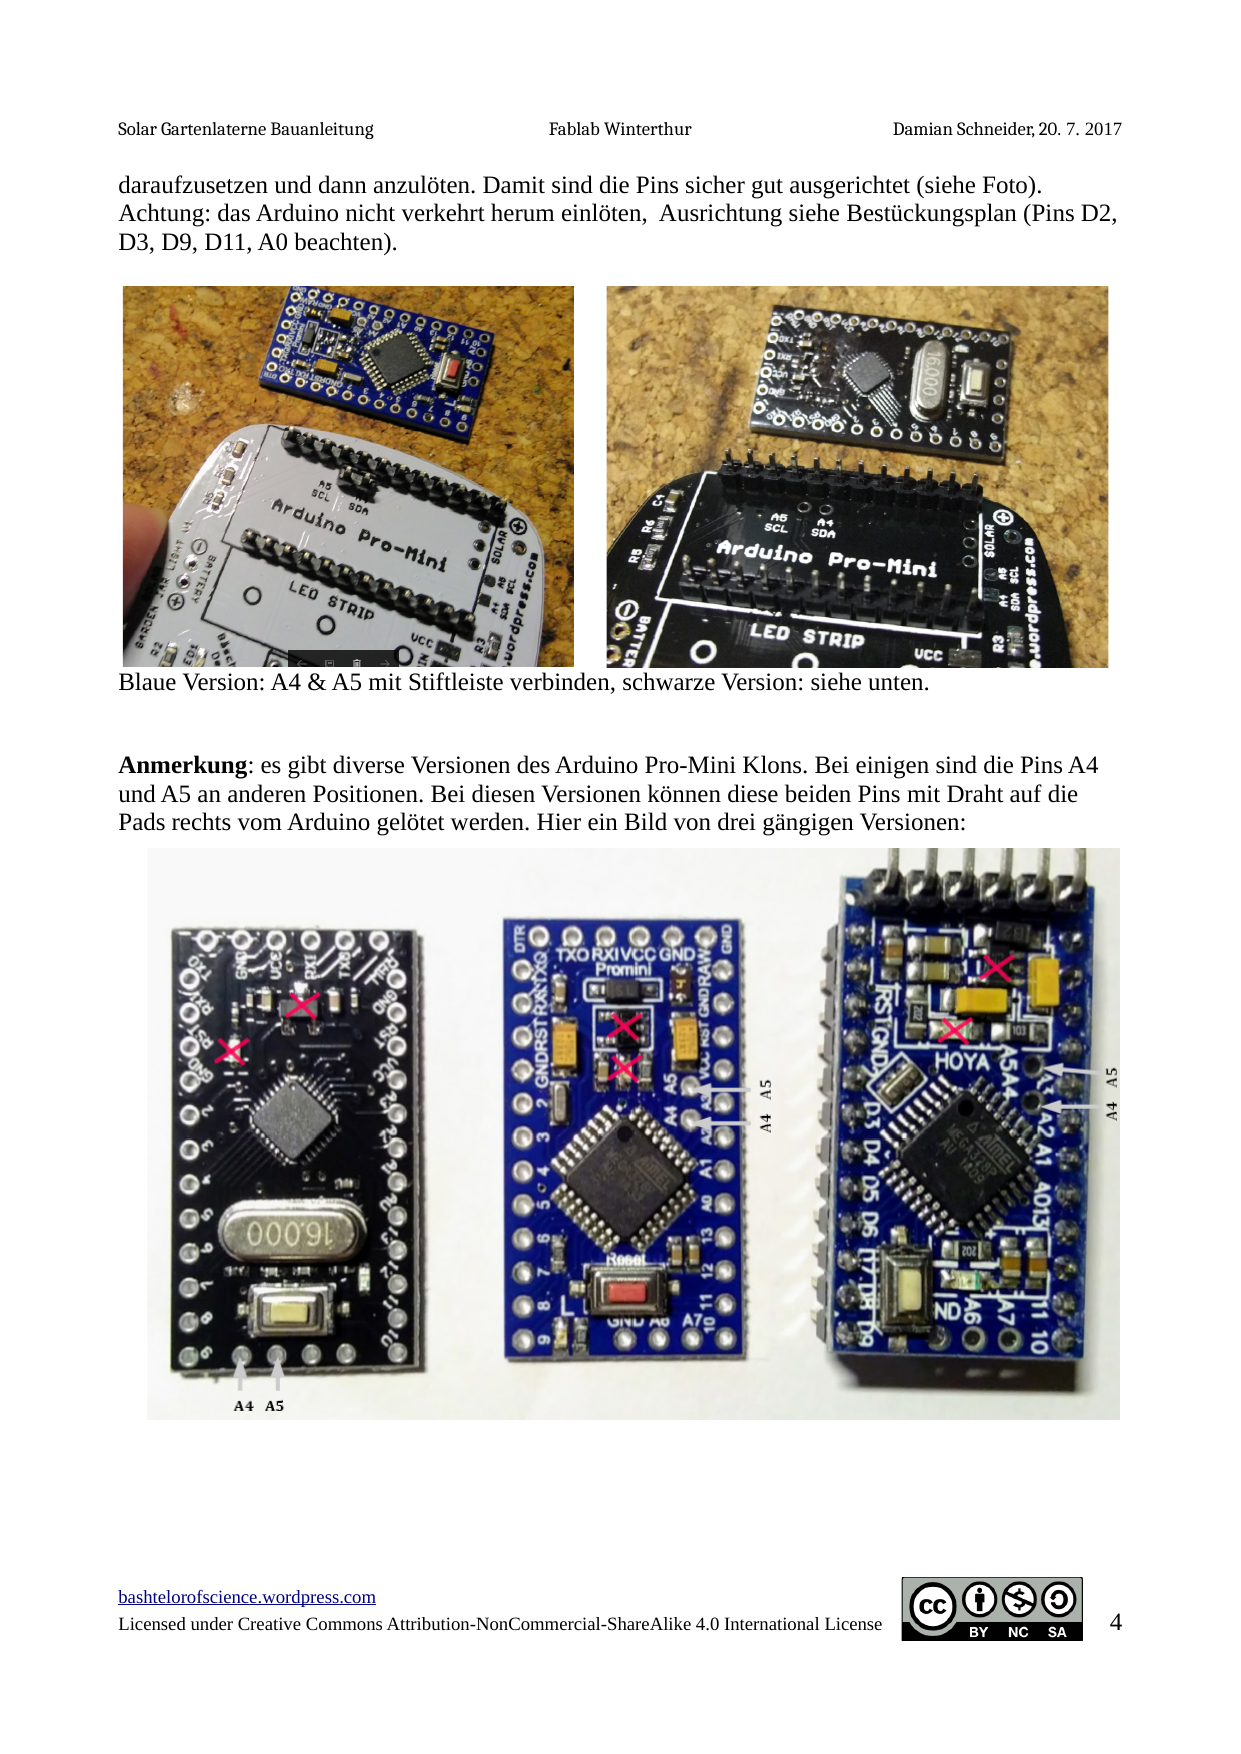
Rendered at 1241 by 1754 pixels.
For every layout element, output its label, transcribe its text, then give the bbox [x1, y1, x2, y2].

text Anmerkung: es gibt diverse Versionen des Arduino Pro-Mini Klons. Bei einigen sind die Pins A4 und A5 an anderen Positionen. Bei diesen Versionen können diese beiden Pins mit Draht auf die Pads rechts vom Arduino gelötet werden. Hier ein Bild von drei gängigen Versionen: [118, 750, 1122, 836]
text Blaue Version: A4 & A5 mit Stiftleiste verbinden, schwarze Version: siehe unten. [118, 268, 1122, 696]
text daraufzusetzen und dann anzulöten. Damit sind die Pins sicher gut ausgerichtet (siehe Foto). Achtung: das Arduino nicht verkehrt herum einlöten, Ausrichtung siehe Bestückungsplan (Pins D2, D3, D9, D11, A0 beachten). [118, 170, 1122, 256]
picture [606, 286, 1109, 668]
picture [118, 848, 1123, 1420]
picture [901, 1577, 1083, 1641]
picture [122, 286, 574, 667]
